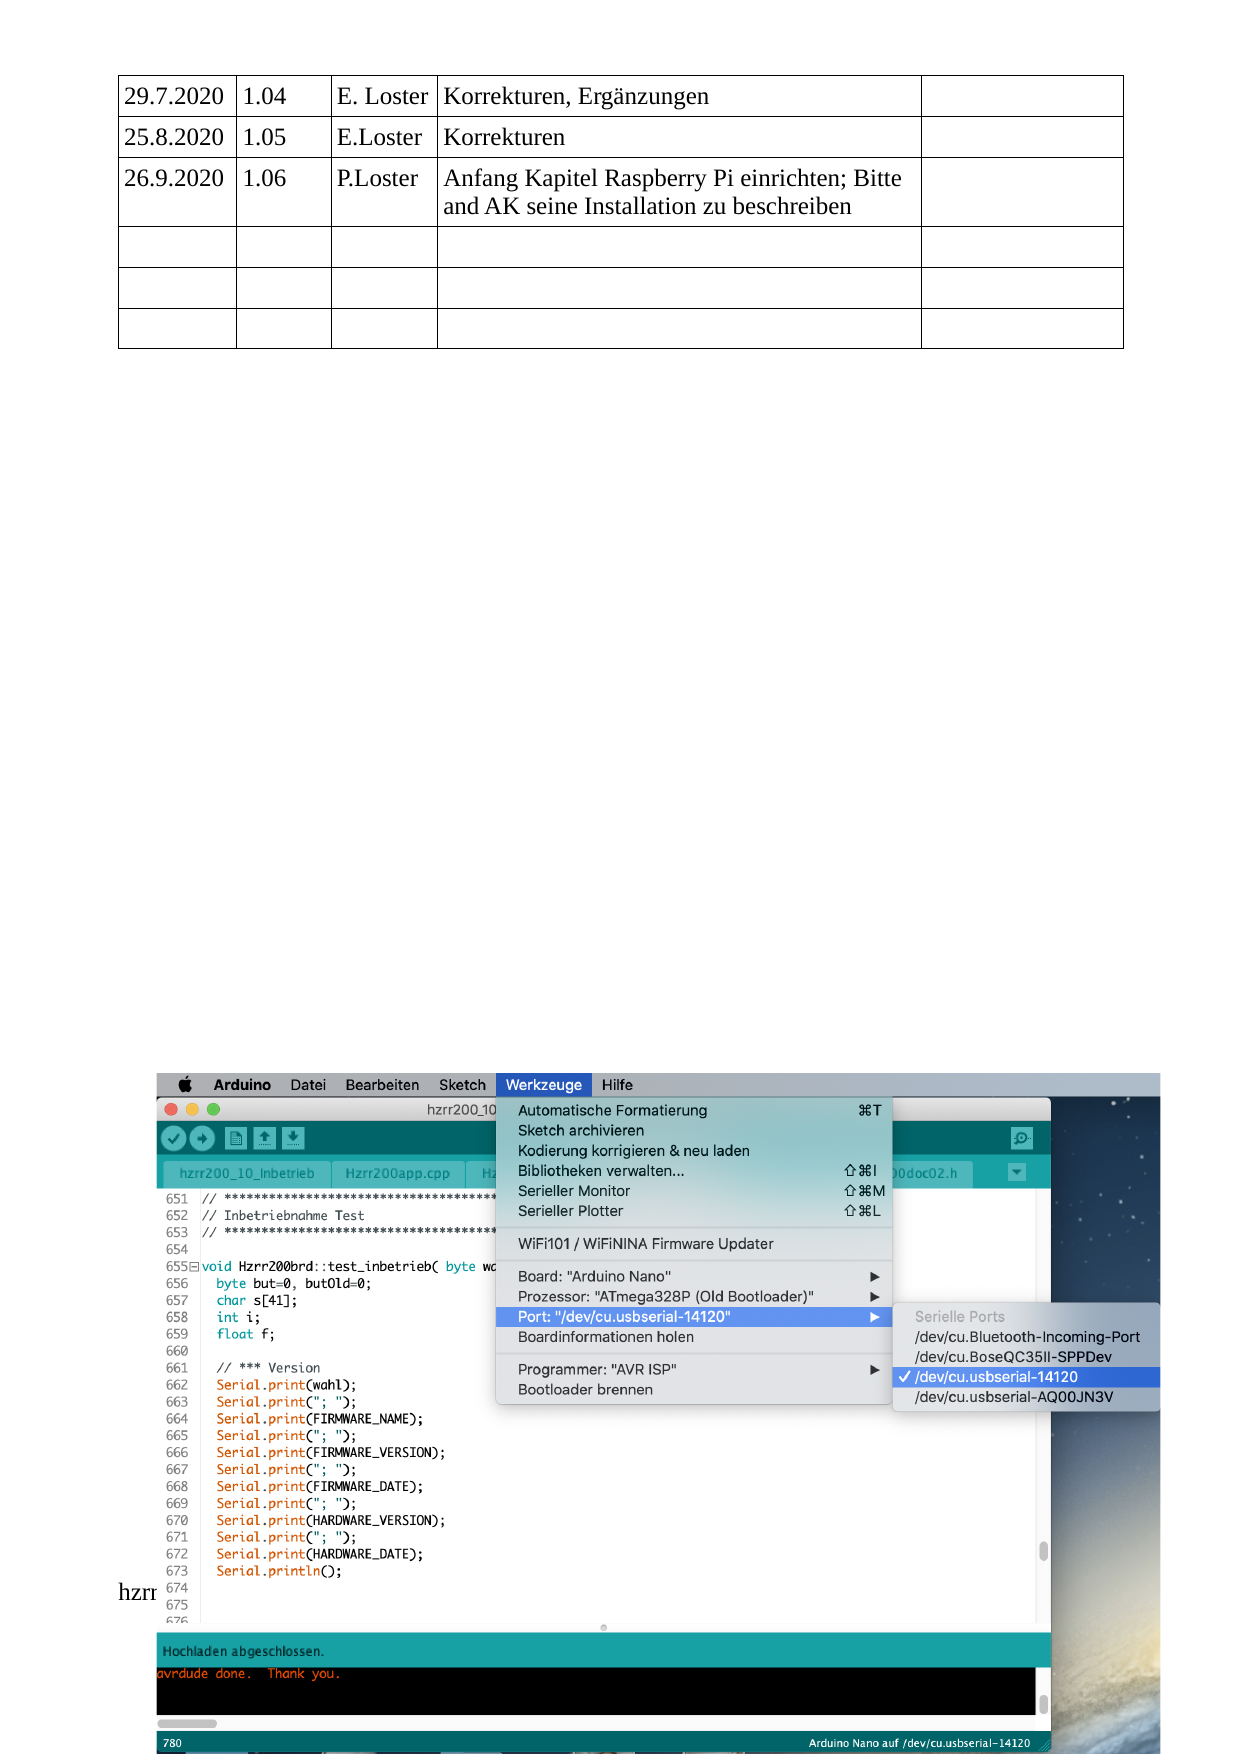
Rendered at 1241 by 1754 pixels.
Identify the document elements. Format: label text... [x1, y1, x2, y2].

table_cell E. Loster [332, 76, 437, 116]
table_cell Korrekturen [438, 117, 921, 156]
table_cell 26.9.2020 [119, 158, 236, 226]
table_cell [119, 309, 236, 348]
table_cell [119, 227, 236, 267]
table_cell Anfang Kapitel Raspberry Pi einrichten; Bitte and AK seine Installation zu beschreiben [438, 158, 921, 226]
table_cell [332, 227, 437, 267]
table_cell [237, 227, 331, 267]
table_cell [922, 76, 1123, 116]
table_cell 29.7.2020 [119, 76, 236, 116]
table_cell [922, 117, 1123, 156]
table_cell [332, 268, 437, 307]
table_cell [438, 309, 921, 348]
table_cell 25.8.2020 [119, 117, 236, 156]
table_cell [119, 268, 236, 307]
table_cell 1.04 [237, 76, 331, 116]
table_cell E.Loster [332, 117, 437, 156]
table_cell 1.06 [237, 158, 331, 226]
table_cell [438, 268, 921, 307]
table_cell [332, 309, 437, 348]
table_cell [922, 309, 1123, 348]
table_cell [237, 268, 331, 307]
table_cell 1.05 [237, 117, 331, 156]
table_cell [922, 158, 1123, 226]
table_cell P.Loster [332, 158, 437, 226]
table_cell [237, 309, 331, 348]
table_cell [922, 227, 1123, 267]
table_cell [438, 227, 921, 267]
table_cell [922, 268, 1123, 307]
table_cell Korrekturen, Ergänzungen [438, 76, 921, 116]
